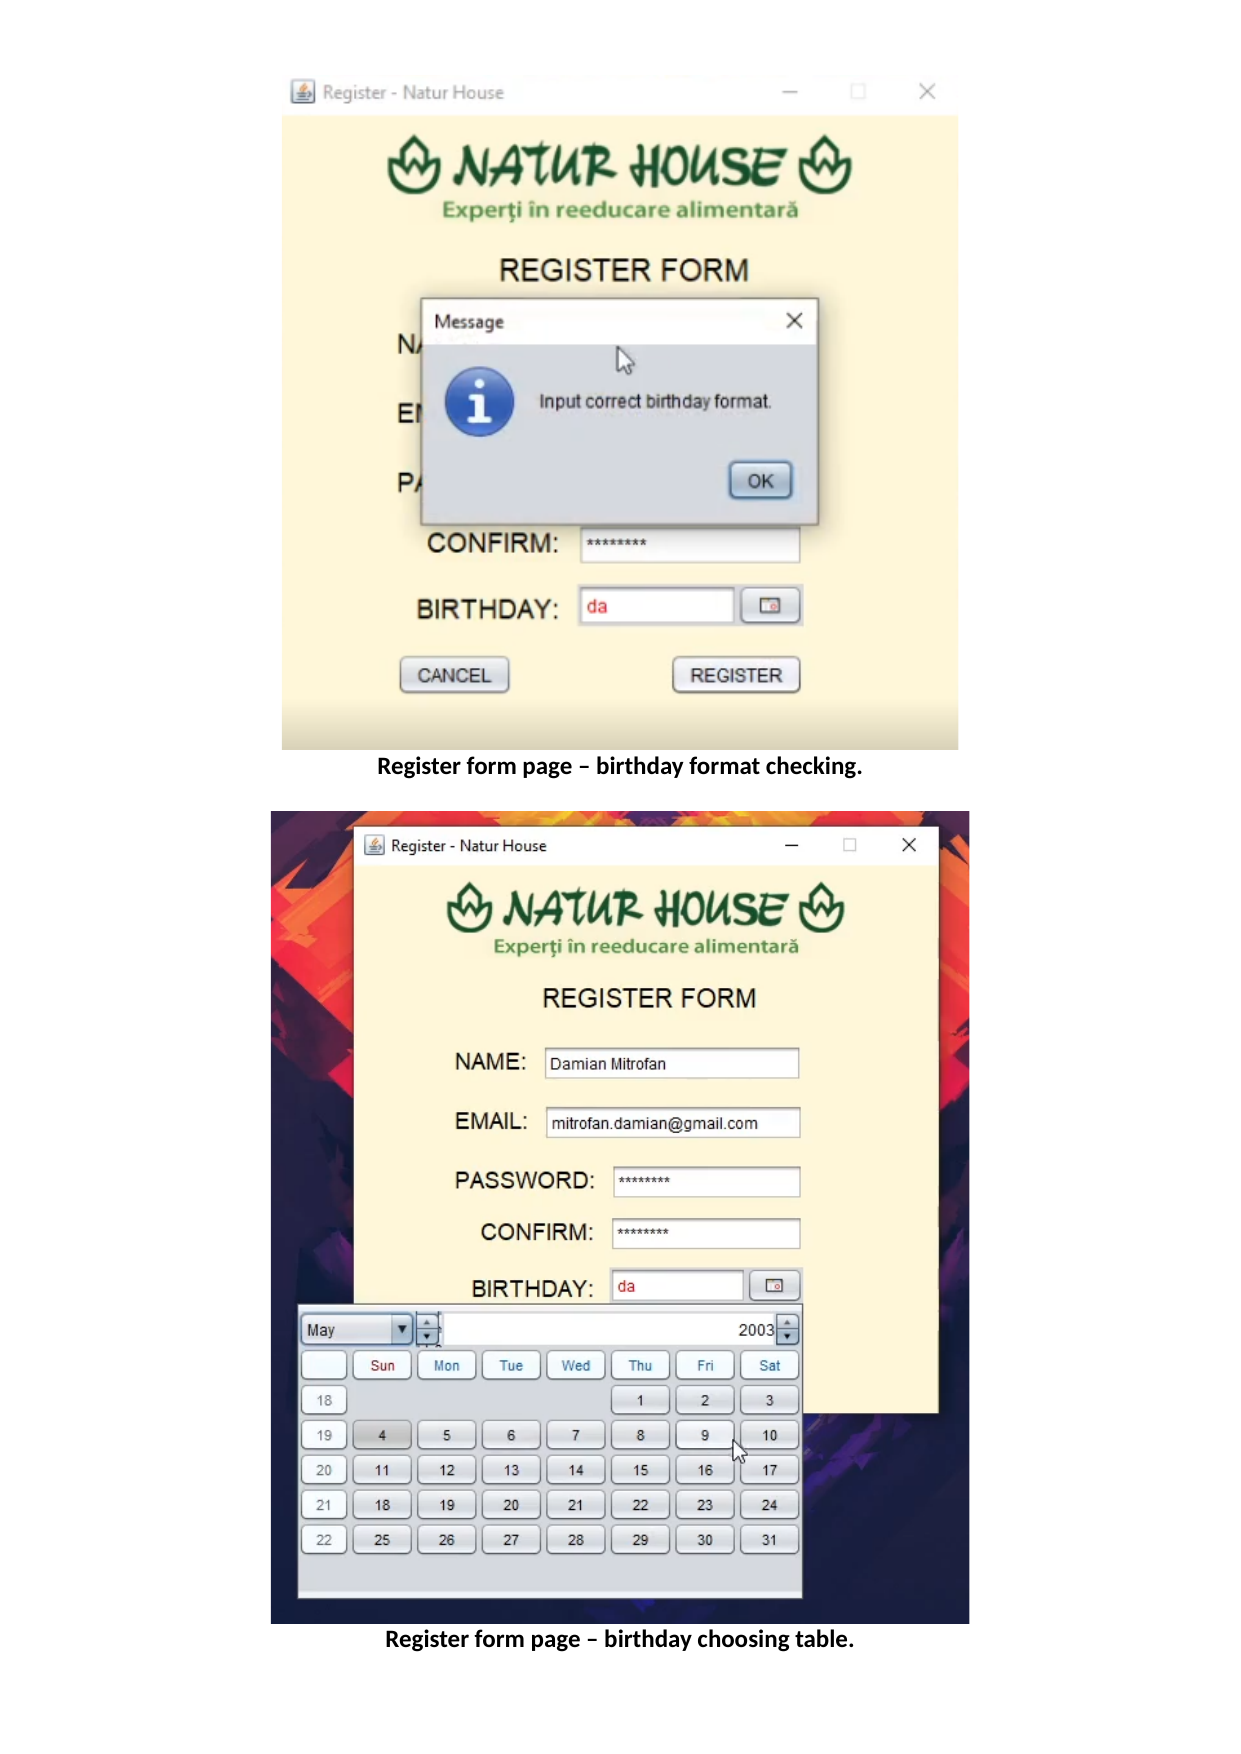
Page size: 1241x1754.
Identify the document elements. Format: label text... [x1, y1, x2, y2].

text Register form page – birthday choosing table. [75, 1623, 1165, 1654]
text Register form page – birthday format checking. [75, 750, 1165, 781]
